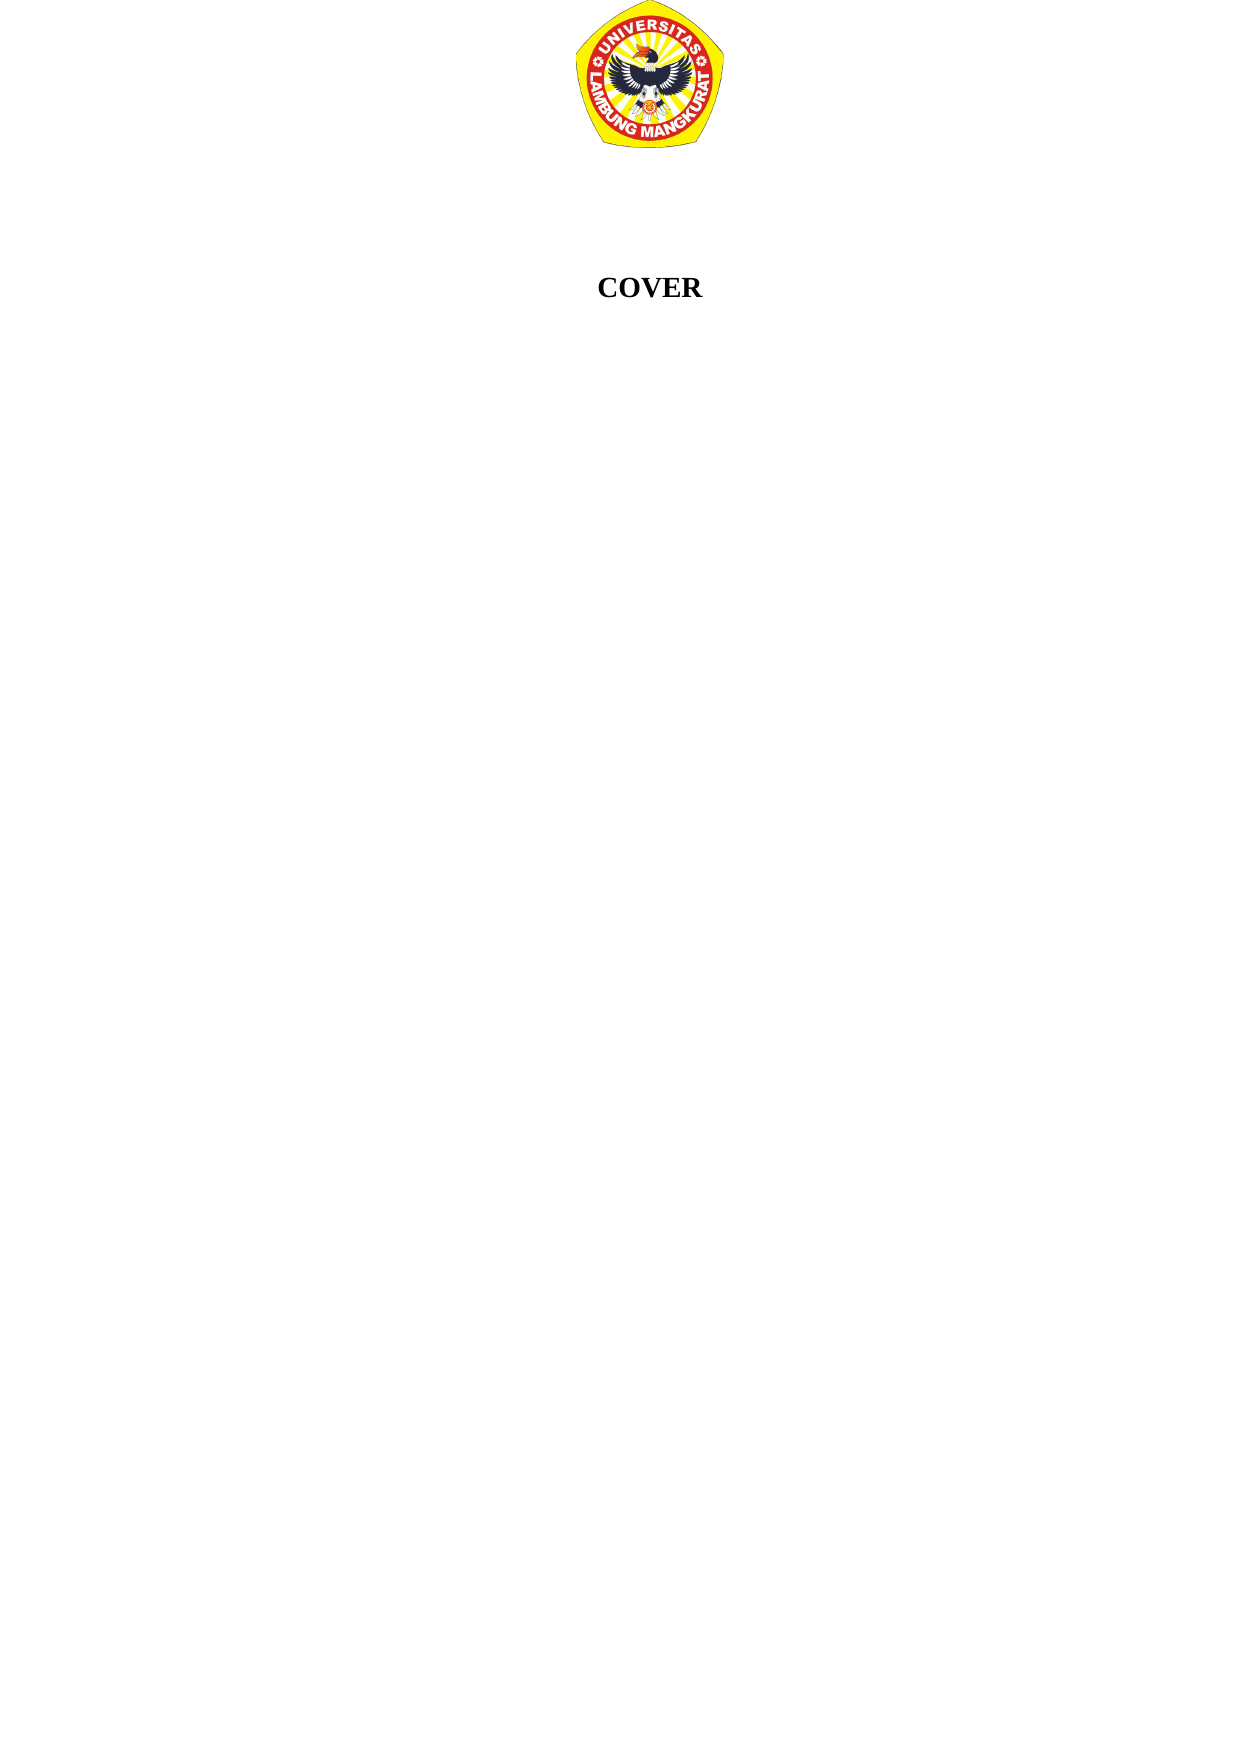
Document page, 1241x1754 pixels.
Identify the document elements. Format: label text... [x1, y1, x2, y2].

text COVER [236, 270, 1063, 303]
picture [576, 0, 724, 148]
